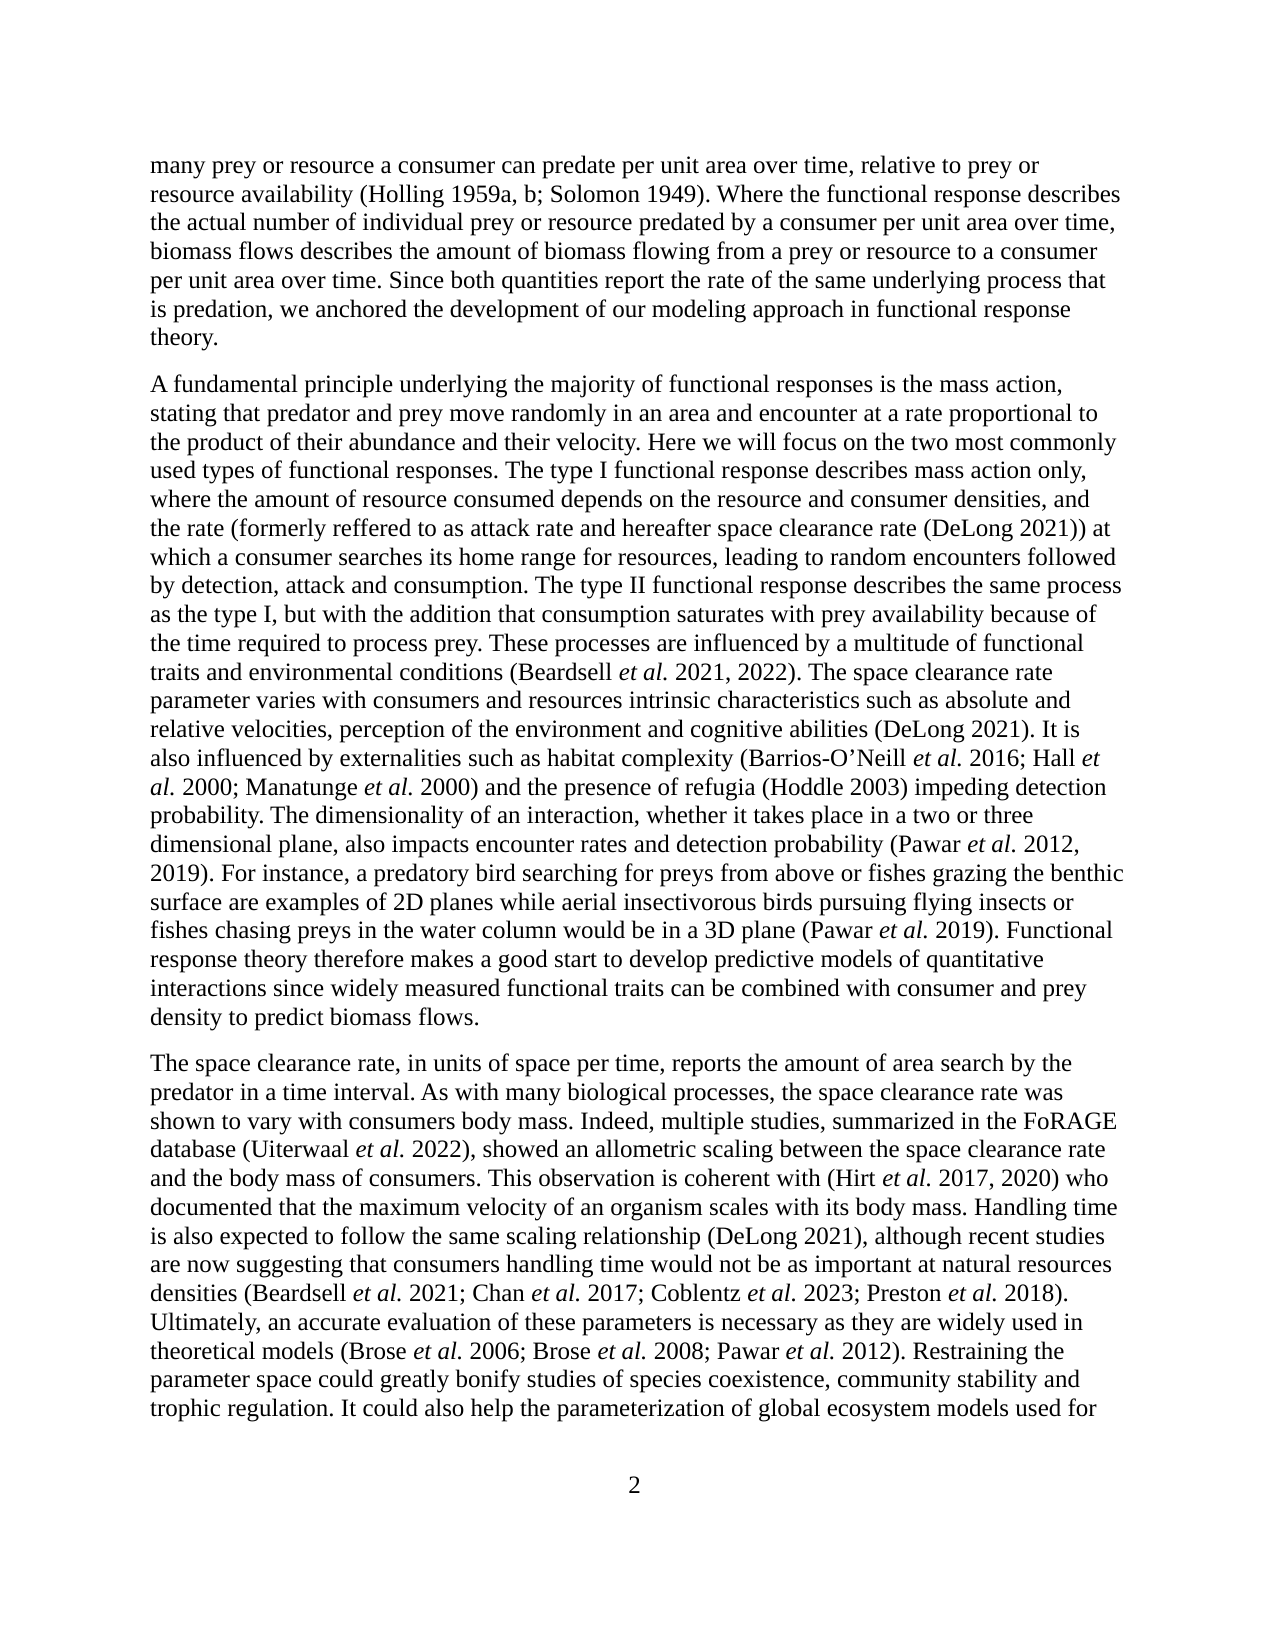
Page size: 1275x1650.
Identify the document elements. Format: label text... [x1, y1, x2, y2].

text A fundamental principle underlying the majority of functional responses is the mass action, stating that predator and prey move randomly in an area and encounter at a rate proportional to the product of their abundance and their velocity. Here we will focus on the two most commonly used types of functional responses. The type I functional response describes mass action only, where the amount of resource consumed depends on the resource and consumer densities, and the rate (formerly reffered to as attack rate and hereafter space clearance rate (DeLong 2021)) at which a consumer searches its home range for resources, leading to random encounters followed by detection, attack and consumption. The type II functional response describes the same process as the type I, but with the addition that consumption saturates with prey availability because of the time required to process prey. These processes are influenced by a multitude of functional traits and environmental conditions (Beardsell et al. 2021, 2022). The space clearance rate parameter varies with consumers and resources intrinsic characteristics such as absolute and relative velocities, perception of the environment and cognitive abilities (DeLong 2021). It is also influenced by externalities such as habitat complexity (Barrios-O’Neill et al. 2016; Hall et al. 2000; Manatunge et al. 2000) and the presence of refugia (Hoddle 2003) impeding detection probability. The dimensionality of an interaction, whether it takes place in a two or three dimensional plane, also impacts encounter rates and detection probability (Pawar et al. 2012, 2019). For instance, a predatory bird searching for preys from above or fishes grazing the benthic surface are examples of 2D planes while aerial insectivorous birds pursuing flying insects or fishes chasing preys in the water column would be in a 3D plane (Pawar et al. 2019). Functional response theory therefore makes a good start to develop predictive models of quantitative interactions since widely measured functional traits can be combined with consumer and prey density to predict biomass flows. [150, 369, 1125, 1030]
text many prey or resource a consumer can predate per unit area over time, relative to prey or resource availability (Holling 1959a, b; Solomon 1949). Where the functional response describes the actual number of individual prey or resource predated by a consumer per unit area over time, biomass flows describes the amount of biomass flowing from a prey or resource to a consumer per unit area over time. Since both quantities report the rate of the same underlying process that is predation, we anchored the development of our modeling approach in functional response theory. [150, 150, 1125, 351]
text The space clearance rate, in units of space per time, reports the amount of area search by the predator in a time interval. As with many biological processes, the space clearance rate was shown to vary with consumers body mass. Indeed, multiple studies, summarized in the FoRAGE database (Uiterwaal et al. 2022), showed an allometric scaling between the space clearance rate and the body mass of consumers. This observation is coherent with (Hirt et al. 2017, 2020) who documented that the maximum velocity of an organism scales with its body mass. Handling time is also expected to follow the same scaling relationship (DeLong 2021), although recent studies are now suggesting that consumers handling time would not be as important at natural resources densities (Beardsell et al. 2021; Chan et al. 2017; Coblentz et al. 2023; Preston et al. 2018). Ultimately, an accurate evaluation of these parameters is necessary as they are widely used in theoretical models (Brose et al. 2006; Brose et al. 2008; Pawar et al. 2012). Restraining the parameter space could greatly bonify studies of species coexistence, community stability and trophic regulation. It could also help the parameterization of global ecosystem models used for [150, 1048, 1125, 1422]
